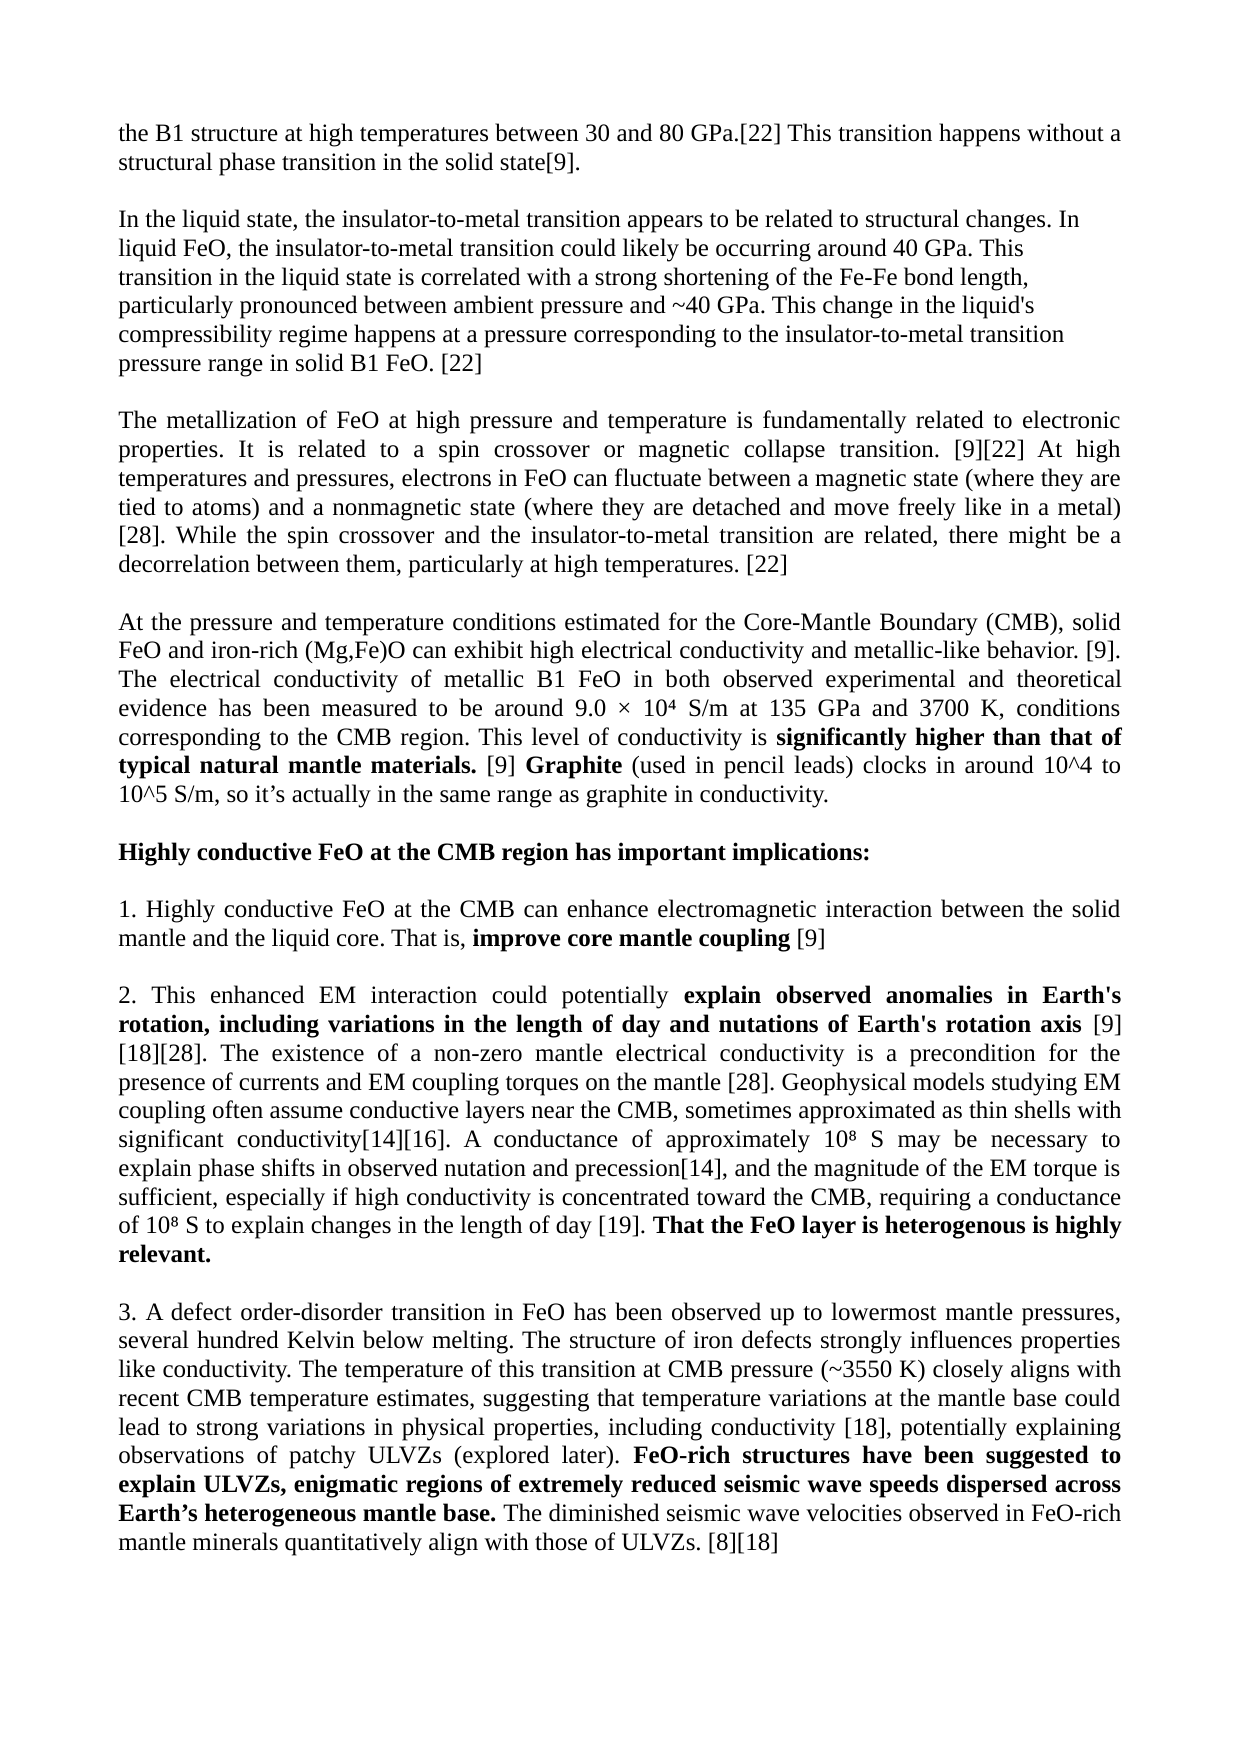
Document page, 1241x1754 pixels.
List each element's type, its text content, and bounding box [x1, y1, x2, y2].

text In the liquid state, the insulator-to-metal transition appears to be related to structural changes. In liquid FeO, the insulator-to-metal transition could likely be occurring around 40 GPa. This transition in the liquid state is correlated with a strong shortening of the Fe-Fe bond length, particularly pronounced between ambient pressure and ~40 GPa. This change in the liquid's compressibility regime happens at a pressure corresponding to the insulator-to-metal transition pressure range in solid B1 FeO. [22] [118, 204, 1122, 377]
text 1. Highly conductive FeO at the CMB can enhance electromagnetic interaction between the solid mantle and the liquid core. That is, improve core mantle coupling [9] [118, 894, 1122, 952]
text 3. A defect order-disorder transition in FeO has been observed up to lowermost mantle pressures, several hundred Kelvin below melting. The structure of iron defects strongly influences properties like conductivity. The temperature of this transition at CMB pressure (~3550 K) closely aligns with recent CMB temperature estimates, suggesting that temperature variations at the mantle base could lead to strong variations in physical properties, including conductivity [18], potentially explaining observations of patchy ULVZs (explored later). FeO-rich structures have been suggested to explain ULVZs, enigmatic regions of extremely reduced seismic wave speeds dispersed across Earth’s heterogeneous mantle base. The diminished seismic wave velocities observed in FeO-rich mantle minerals quantitatively align with those of ULVZs. [8][18] [118, 1297, 1122, 1556]
text The metallization of FeO at high pressure and temperature is fundamentally related to electronic properties. It is related to a spin crossover or magnetic collapse transition. [9][22] At high temperatures and pressures, electrons in FeO can fluctuate between a magnetic state (where they are tied to atoms) and a nonmagnetic state (where they are detached and move freely like in a metal)[28]. While the spin crossover and the insulator-to-metal transition are related, there might be a decorrelation between them, particularly at high temperatures. [22] [118, 406, 1122, 578]
text 2. This enhanced EM interaction could potentially explain observed anomalies in Earth's rotation, including variations in the length of day and nutations of Earth's rotation axis [9][18][28]. The existence of a non-zero mantle electrical conductivity is a precondition for the presence of currents and EM coupling torques on the mantle [28]. Geophysical models studying EM coupling often assume conductive layers near the CMB, sometimes approximated as thin shells with significant conductivity[14][16]. A conductance of approximately 10⁸ S may be necessary to explain phase shifts in observed nutation and precession[14], and the magnitude of the EM torque is sufficient, especially if high conductivity is concentrated toward the CMB, requiring a conductance of 10⁸ S to explain changes in the length of day [19]. That the FeO layer is heterogenous is highly relevant. [118, 981, 1122, 1268]
text Highly conductive FeO at the CMB region has important implications: [118, 837, 1122, 866]
text the B1 structure at high temperatures between 30 and 80 GPa.[22] This transition happens without a structural phase transition in the solid state[9]. [118, 118, 1122, 176]
text At the pressure and temperature conditions estimated for the Core-Mantle Boundary (CMB), solid FeO and iron-rich (Mg,Fe)O can exhibit high electrical conductivity and metallic-like behavior. [9]. The electrical conductivity of metallic B1 FeO in both observed experimental and theoretical evidence has been measured to be around 9.0 × 10⁴ S/m at 135 GPa and 3700 K, conditions corresponding to the CMB region. This level of conductivity is significantly higher than that of typical natural mantle materials. [9] Graphite (used in pencil leads) clocks in around 10^4 to 10^5 S/m, so it’s actually in the same range as graphite in conductivity. [118, 607, 1122, 808]
